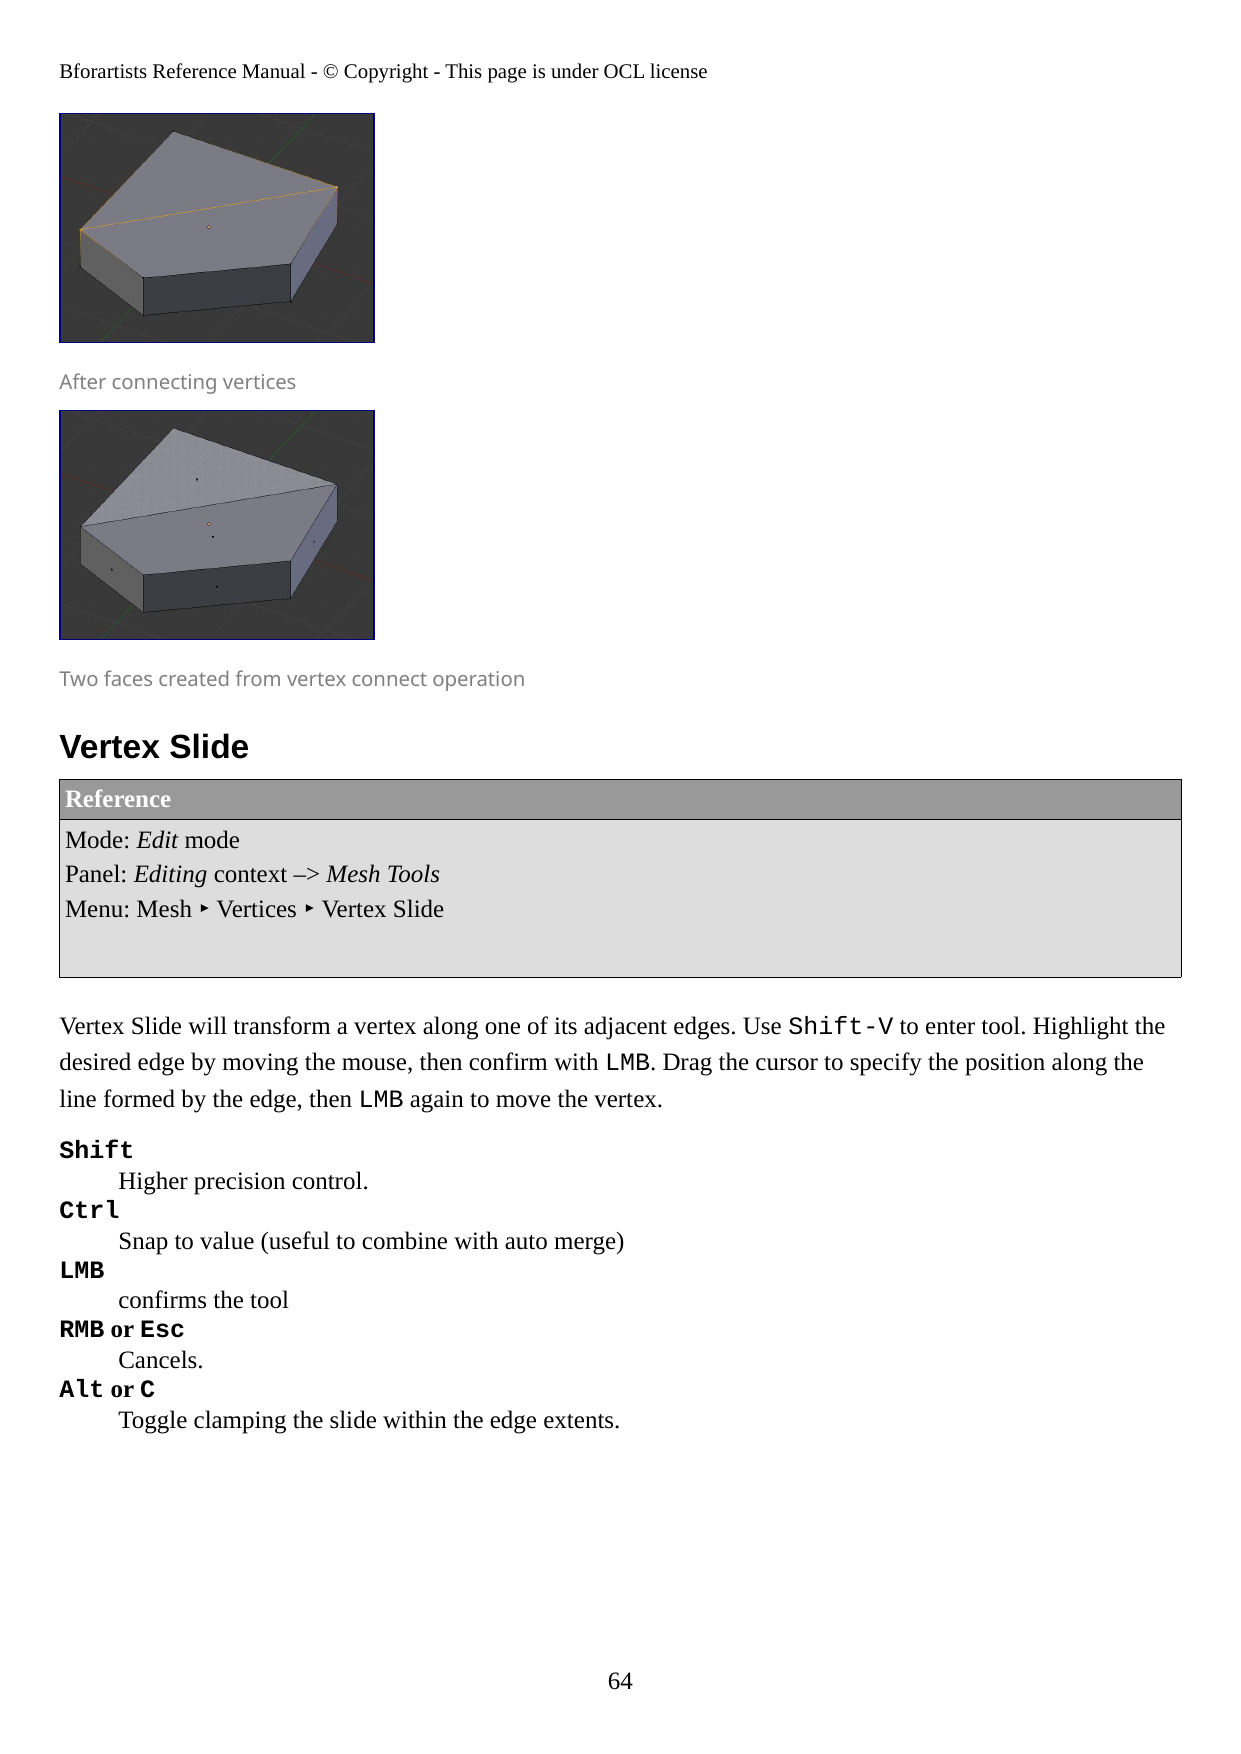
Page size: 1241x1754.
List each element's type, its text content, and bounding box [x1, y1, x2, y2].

subtitle Ctrl [59, 1195, 1181, 1226]
subtitle LMB [59, 1255, 1181, 1286]
table_header Reference [60, 780, 1181, 819]
list confirms the tool [118, 1286, 1181, 1314]
text Vertex Slide will transform a vertex along one of its adjacent edges. Use Shift-V to enter tool. Highlight the desired edge by moving the mouse, then confirm with LMB. Drag the cursor to specify the position along the line formed by the edge, then LMB again to move the vertex. [59, 1011, 1181, 1115]
text After connecting vertices [59, 364, 1181, 395]
table_cell Mode: Edit mode Panel: Editing context –> Mesh Tools Menu: Mesh ‣ Vertices ‣ Vertex Slide [60, 820, 1181, 977]
subtitle Vertex Slide [59, 727, 1181, 766]
picture [61, 411, 373, 639]
list Snap to value (useful to combine with auto merge) [118, 1226, 1181, 1255]
subtitle Alt or C [59, 1374, 1181, 1405]
subtitle RMB or Esc [59, 1314, 1181, 1345]
text Two faces created from vertex connect operation [59, 661, 1181, 692]
subtitle Shift [59, 1136, 1181, 1166]
picture [61, 114, 373, 342]
list Toggle clamping the slide within the edge extents. [118, 1405, 1181, 1433]
list Higher precision control. [118, 1166, 1181, 1195]
list Cancels. [118, 1345, 1181, 1374]
